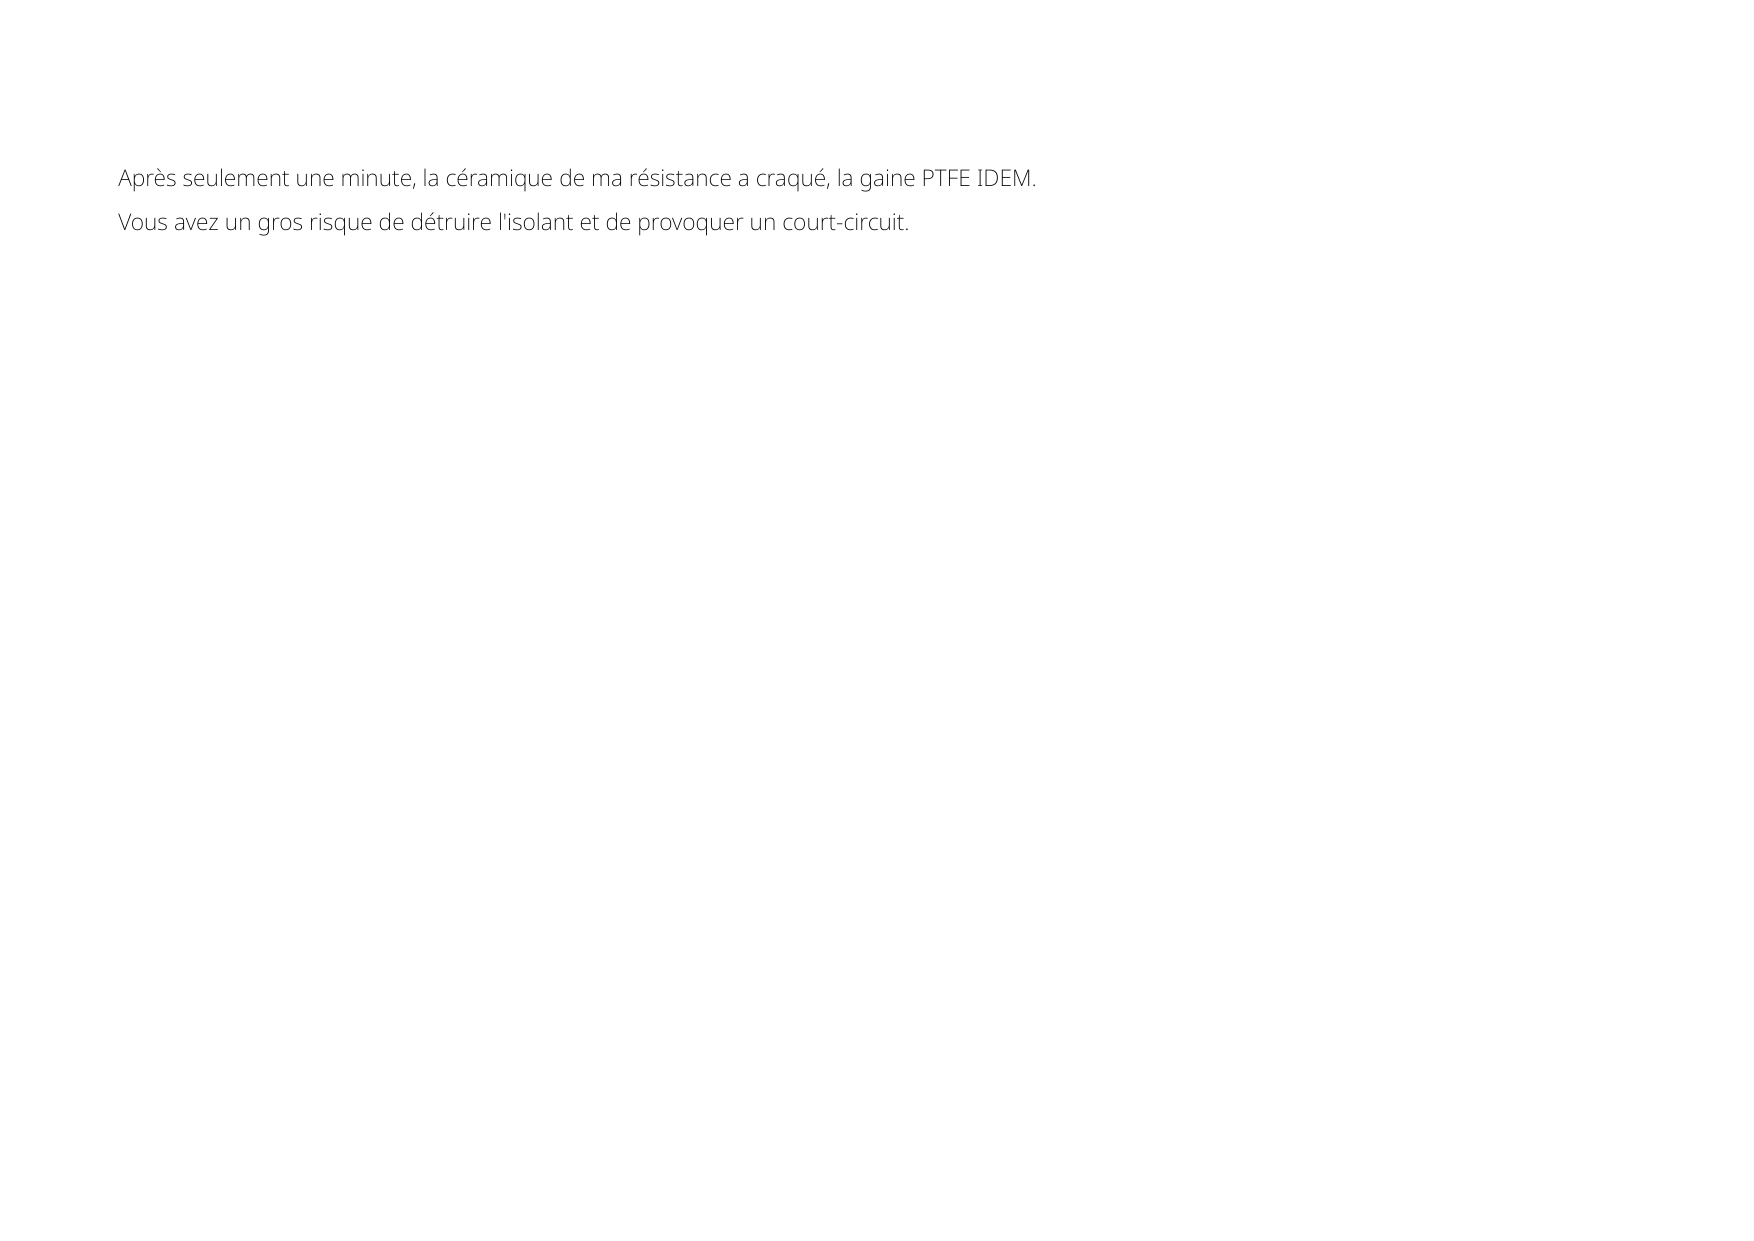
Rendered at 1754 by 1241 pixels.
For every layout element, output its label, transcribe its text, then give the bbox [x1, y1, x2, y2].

text Après seulement une minute, la céramique de ma résistance a craqué, la gaine PTFE IDEM. [118, 162, 1636, 193]
text Vous avez un gros risque de détruire l'isolant et de provoquer un court-circuit. [118, 206, 1636, 237]
